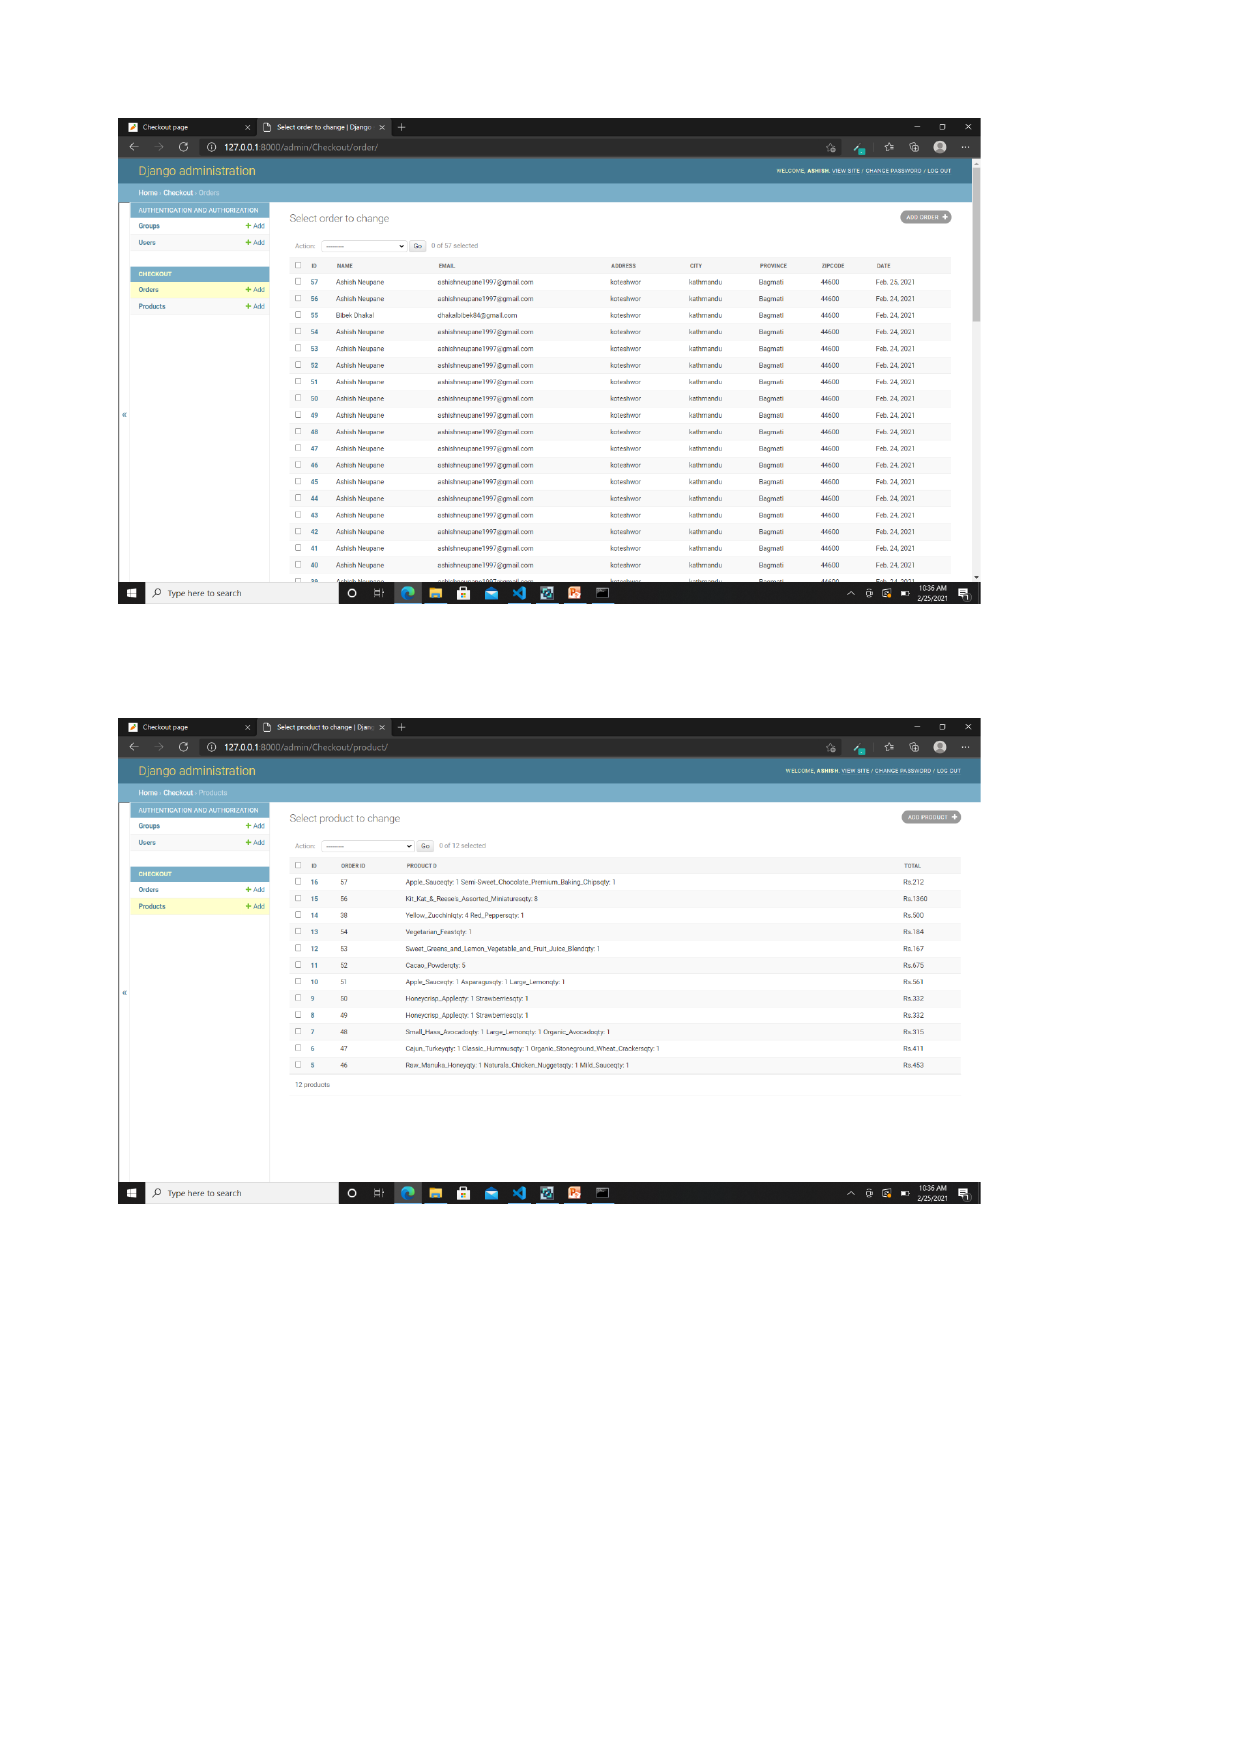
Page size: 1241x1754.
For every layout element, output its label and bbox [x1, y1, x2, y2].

picture [118, 118, 981, 604]
picture [118, 718, 981, 1204]
